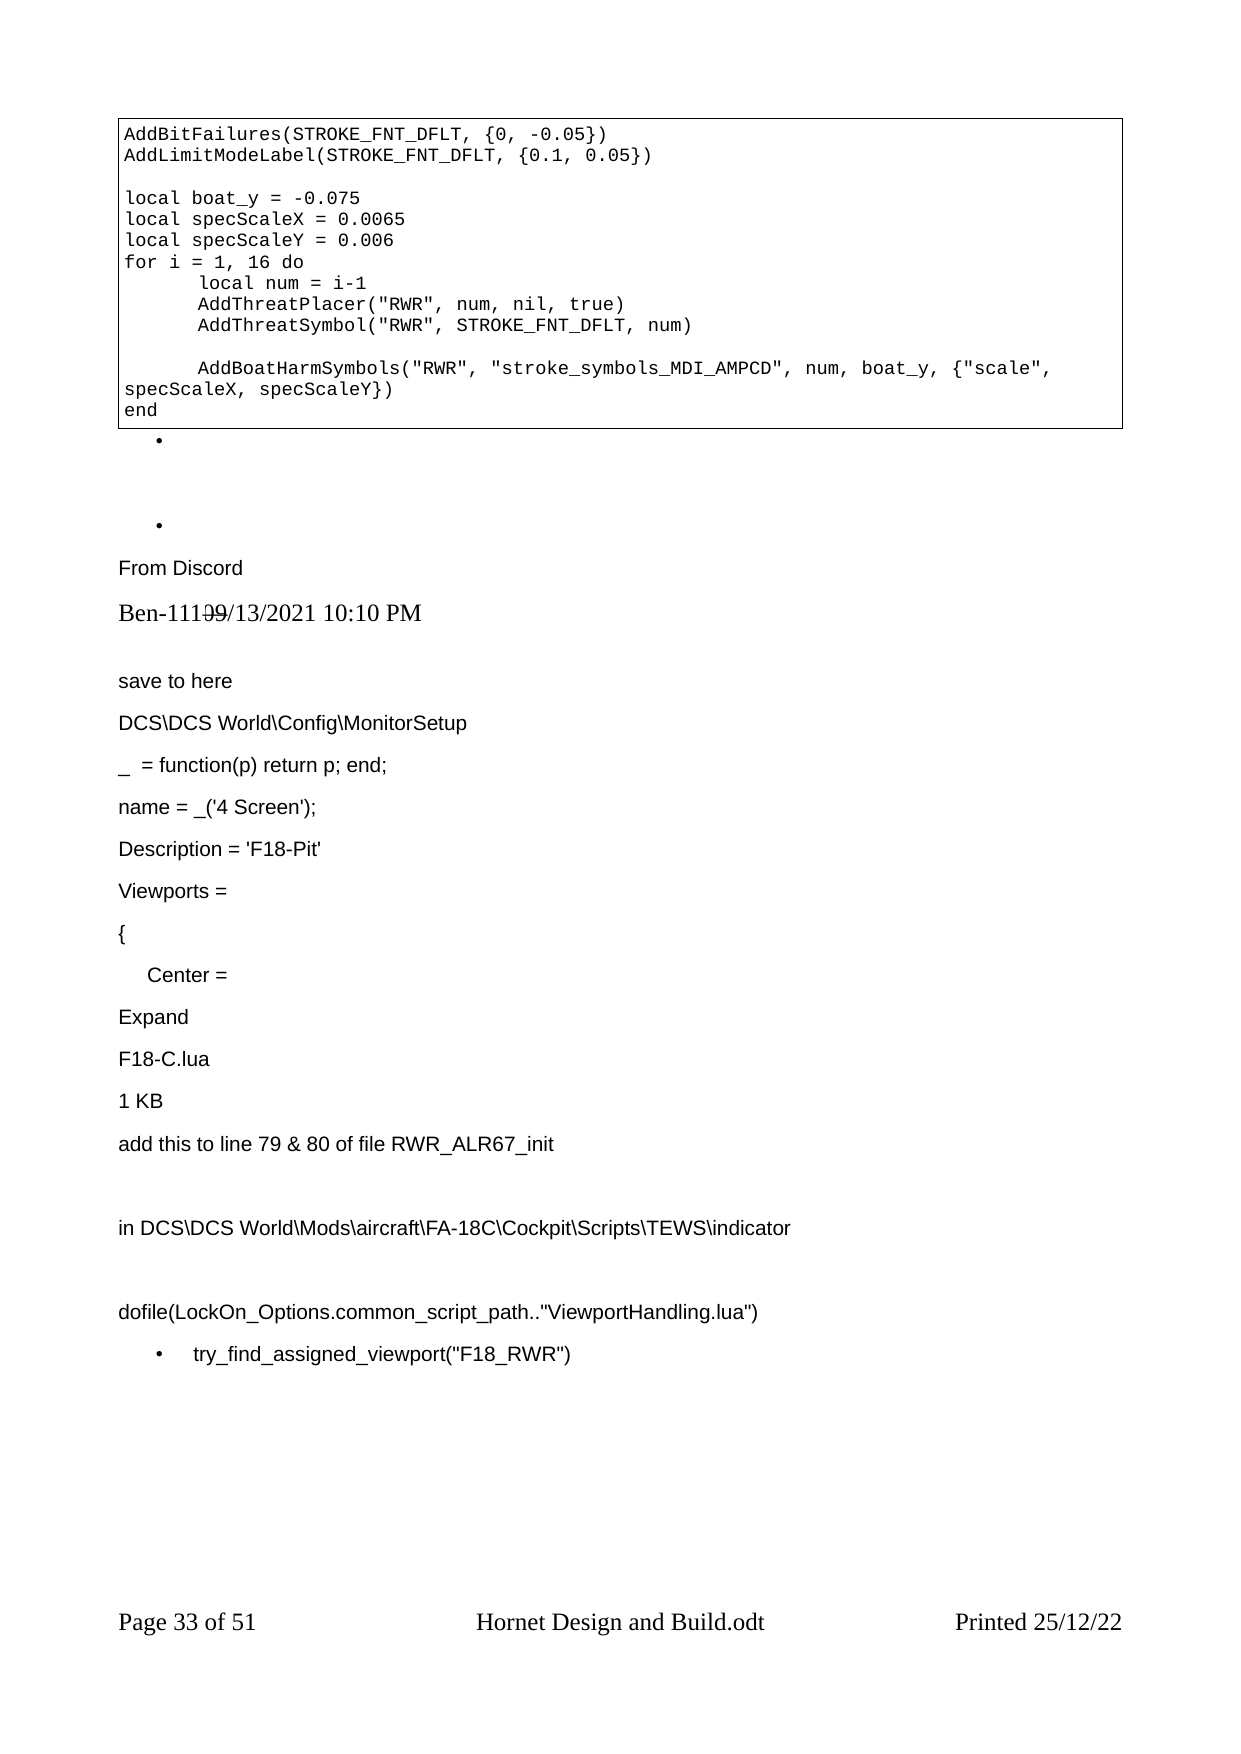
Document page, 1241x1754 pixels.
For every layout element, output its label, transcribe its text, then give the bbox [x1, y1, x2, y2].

text Expand [118, 1005, 1122, 1029]
text Viewports = [118, 879, 1122, 903]
table_header AddBitFailures(STROKE_FNT_DFLT, {0, -0.05}) AddLimitModeLabel(STROKE_FNT_DFLT, {0.1, 0.05}) local boat_y = -0.075 local specScaleX = 0.0065 local specScaleY = 0.006 for i = 1, 16 do local num = i-1 AddThreatPlacer("RWR", num, nil, true) AddThreatSymbol("RWR", STROKE_FNT_DFLT, num) AddBoatHarmSymbols("RWR", "stroke_symbols_MDI_AMPCD", num, boat_y, {"scale", specScaleX, specScaleY}) end [119, 119, 1122, 428]
text in DCS\DCS World\Mods\aircraft\FA-18C\Cockpit\Scripts\TEWS\indicator [118, 1216, 1122, 1239]
text Description = 'F18-Pit' [118, 837, 1122, 861]
text 1 KB [118, 1089, 1122, 1113]
text name = _('4 Screen'); [118, 795, 1122, 819]
text add this to line 79 & 80 of file RWR_ALR67_init [118, 1131, 1122, 1155]
text From Discord [118, 556, 1122, 579]
text Ben-11109/13/2021 10:10 PM [205, 598, 1122, 626]
text Center = [118, 963, 1122, 987]
text { [118, 921, 1122, 945]
list try_find_assigned_viewport("F18_RWR") [156, 1342, 1122, 1366]
text Ben-11109/13/2021 10:10 PM [118, 598, 202, 626]
text save to here [118, 668, 1122, 692]
text F18-C.lua [118, 1047, 1122, 1071]
text _ = function(p) return p; end; [118, 753, 1122, 777]
text dofile(LockOn_Options.common_script_path.."ViewportHandling.lua") [118, 1300, 1122, 1324]
text DCS\DCS World\Config\MonitorSetup [118, 711, 1122, 734]
